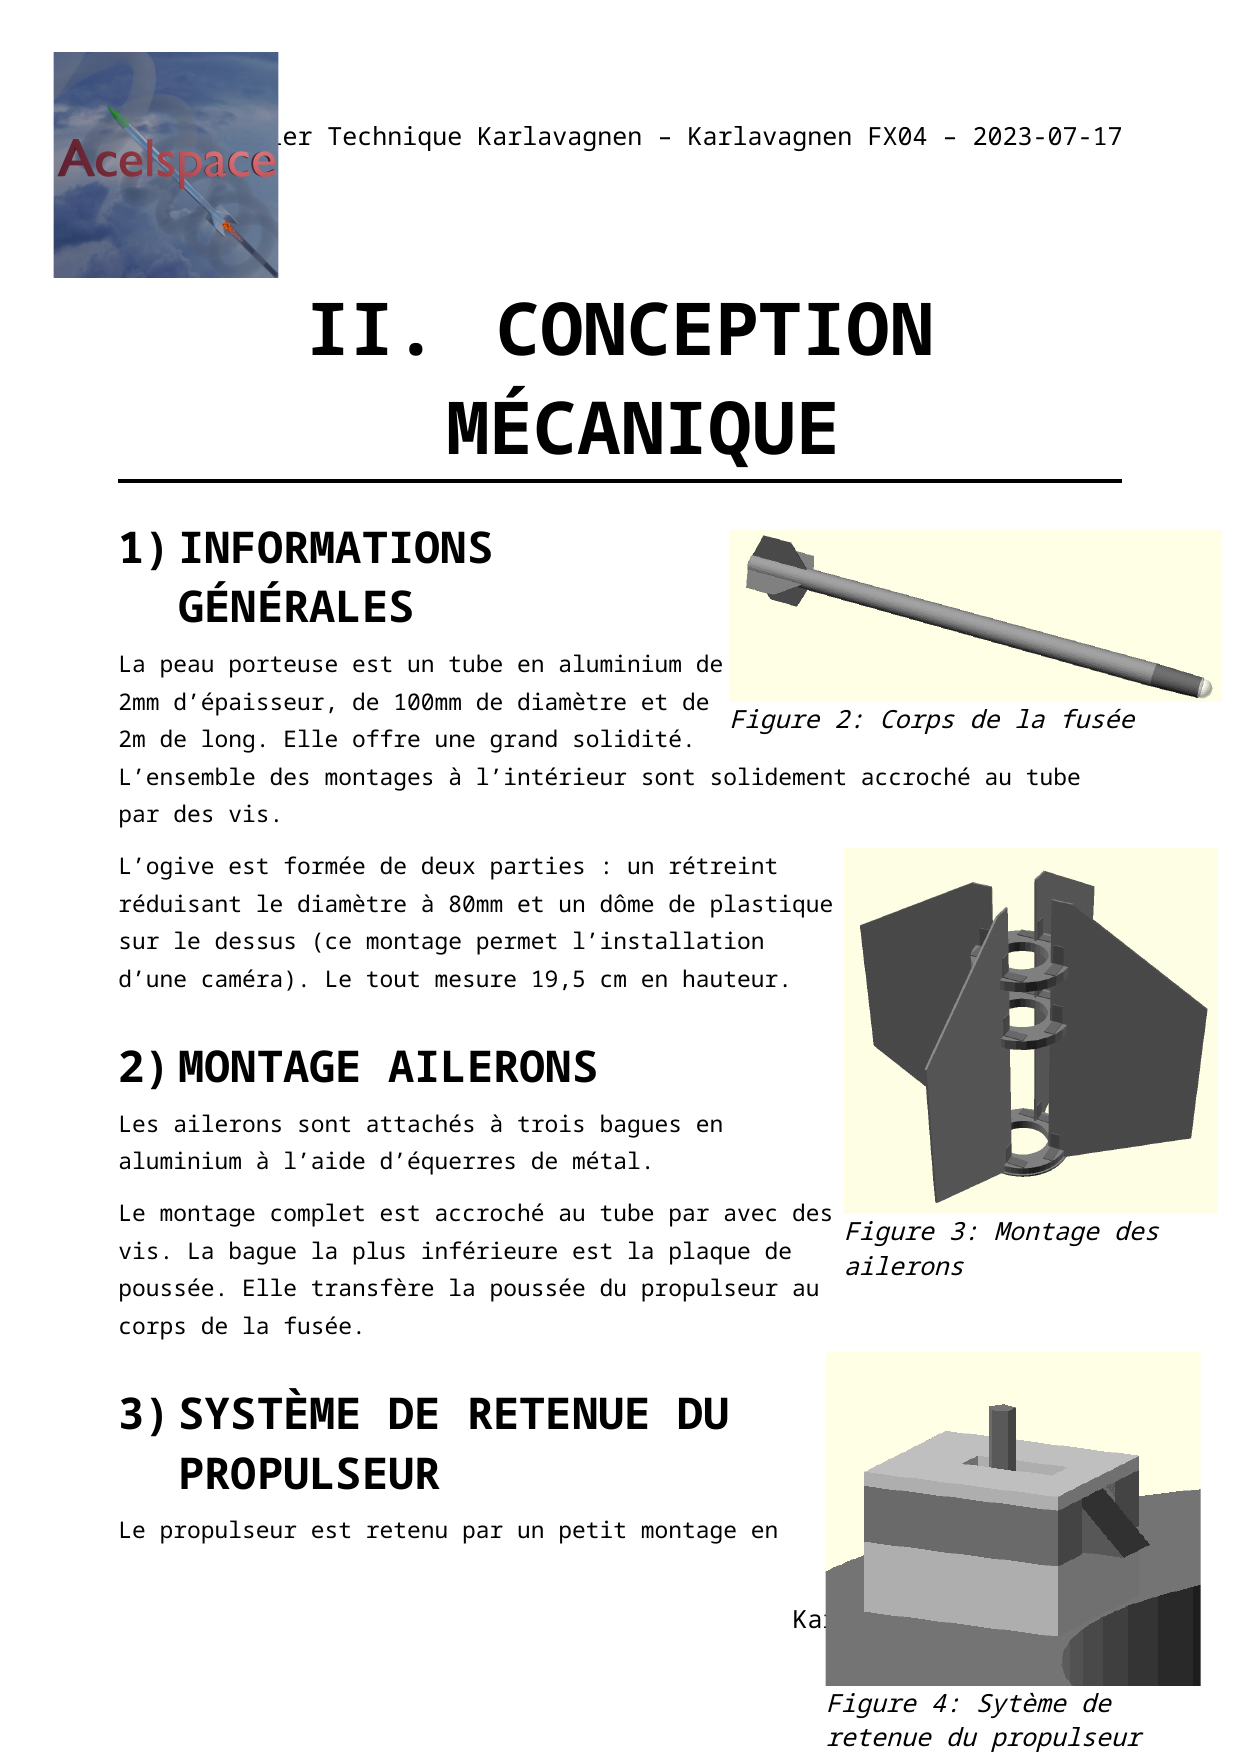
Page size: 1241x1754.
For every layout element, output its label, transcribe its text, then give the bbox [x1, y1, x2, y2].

subtitle Système de retenue du propulseur [118, 1383, 825, 1502]
picture [825, 1352, 1201, 1686]
text La peau porteuse est un tube en aluminium de 2mm d’épaisseur, de 100mm de diamètre et de 2m de long. Elle offre une grand solidité. L’ensemble des montages à l’intérieur sont solidement accroché au tube par des vis. [118, 648, 1122, 829]
text L’ogive est formée de deux parties : un rétreint réduisant le diamètre à 80mm et un dôme de plastique sur le dessus (ce montage permet l’installation d’une caméra). Le tout mesure 19,5 cm en hauteur. [118, 850, 843, 994]
picture [843, 848, 1218, 1214]
subtitle Conception mécanique [118, 207, 1122, 479]
subtitle Informations générales [118, 516, 1222, 636]
text Figure 2: Corps de la fusée [729, 702, 1222, 736]
picture [53, 52, 279, 278]
text Figure 4: Sytème de retenue du propulseur [826, 1686, 1201, 1754]
subtitle [826, 1339, 1201, 1352]
text [843, 836, 1218, 848]
subtitle Montage ailerons [118, 1036, 843, 1095]
picture [729, 530, 1222, 702]
text Le montage complet est accroché au tube par avec des vis. La bague la plus inférieure est la plaque de poussée. Elle transfère la poussée du propulseur au corps de la fusée. [118, 1197, 1122, 1341]
text Les ailerons sont attachés à trois bagues en aluminium à l’aide d’équerres de métal. [118, 1108, 843, 1176]
text Le propulseur est retenu par un petit montage en métal accroché à la plaque de poussée. [118, 1514, 825, 1546]
text Figure 3: Montage des ailerons [843, 1214, 1218, 1282]
